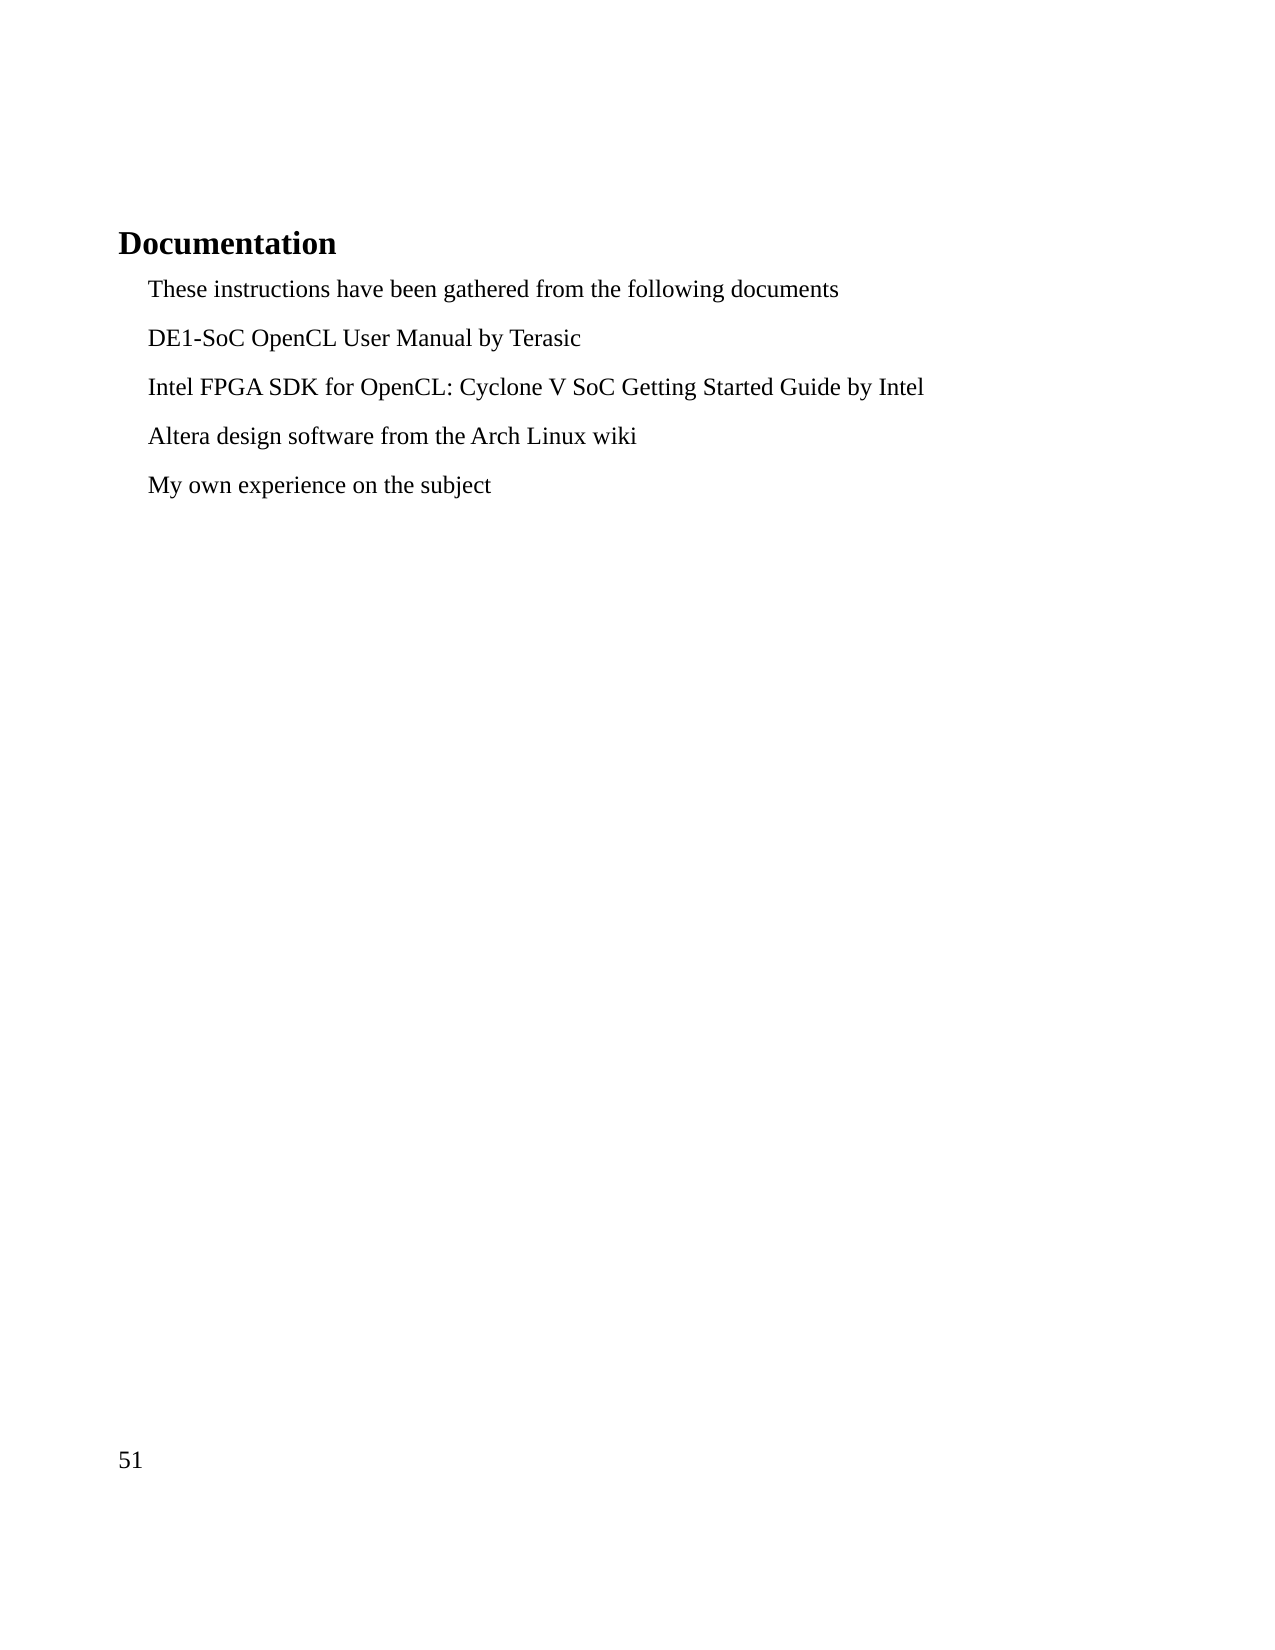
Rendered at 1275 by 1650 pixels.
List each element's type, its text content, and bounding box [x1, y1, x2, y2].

text Altera design software from the Arch Linux wiki [118, 421, 1157, 450]
text These instructions have been gathered from the following documents [118, 274, 1157, 303]
text DE1-SoC OpenCL User Manual by Terasic [118, 323, 1157, 352]
text Intel FPGA SDK for OpenCL: Cyclone V SoC Getting Started Guide by Intel [118, 372, 1157, 401]
subtitle Documentation [118, 223, 1157, 261]
text My own experience on the subject [118, 470, 1157, 499]
